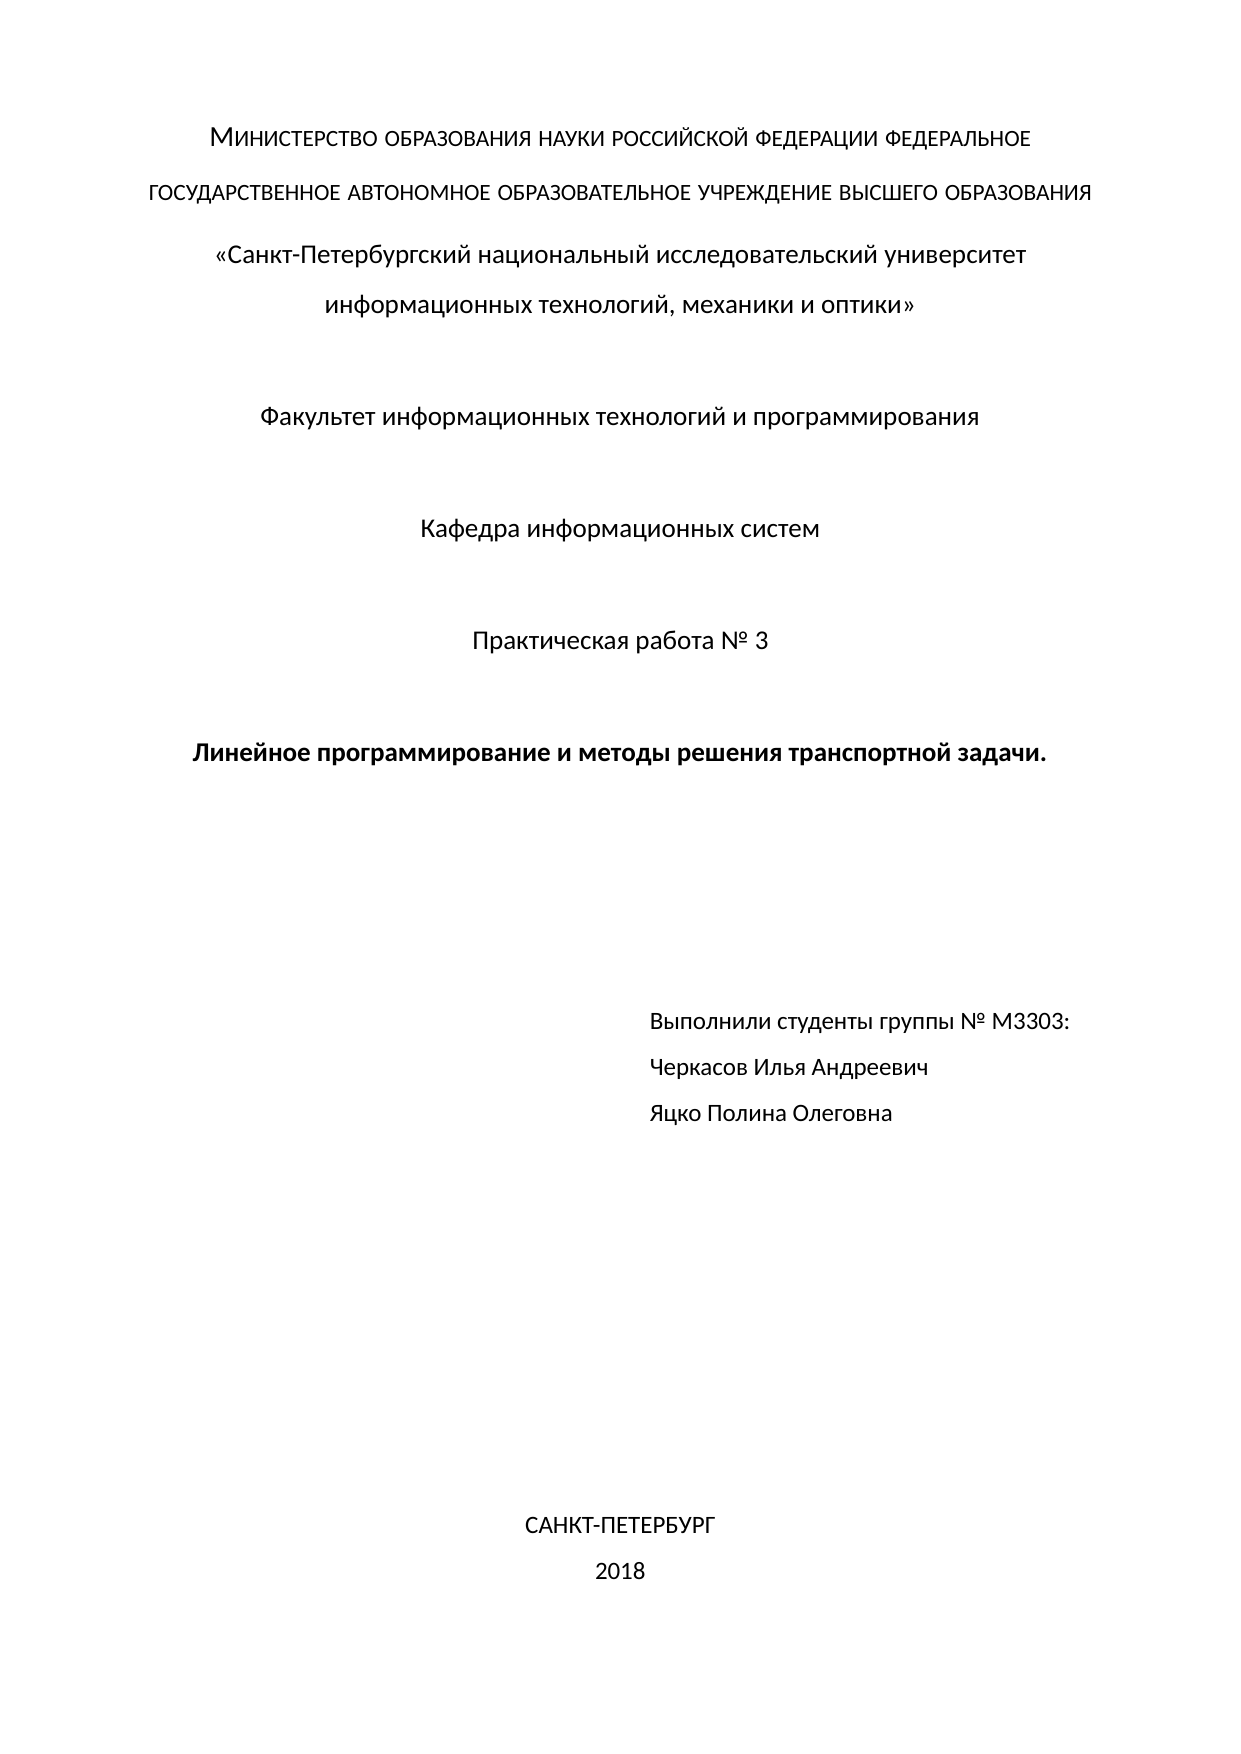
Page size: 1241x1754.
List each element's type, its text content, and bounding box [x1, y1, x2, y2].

text Практическая работа № 3 [118, 623, 1122, 656]
text «Санкт-Петербургский национальный исследовательский университет информационных технологий, механики и оптики» [118, 237, 1122, 320]
text Факультет информационных технологий и программирования [118, 399, 1122, 432]
text Кафедра информационных систем [118, 511, 1122, 544]
text САНКТ-ПЕТЕРБУРГ 2018 [118, 1509, 1122, 1585]
text Линейное программирование и методы решения транспортной задачи. [118, 735, 1122, 768]
text Министерство образования науки российской федерации федеральное государственное автономное образовательное учреждение высшего образования [118, 118, 1122, 207]
text Выполнили студенты группы № М3303: Черкасов Илья Андреевич Яцко Полина Олеговна [649, 1005, 1122, 1127]
